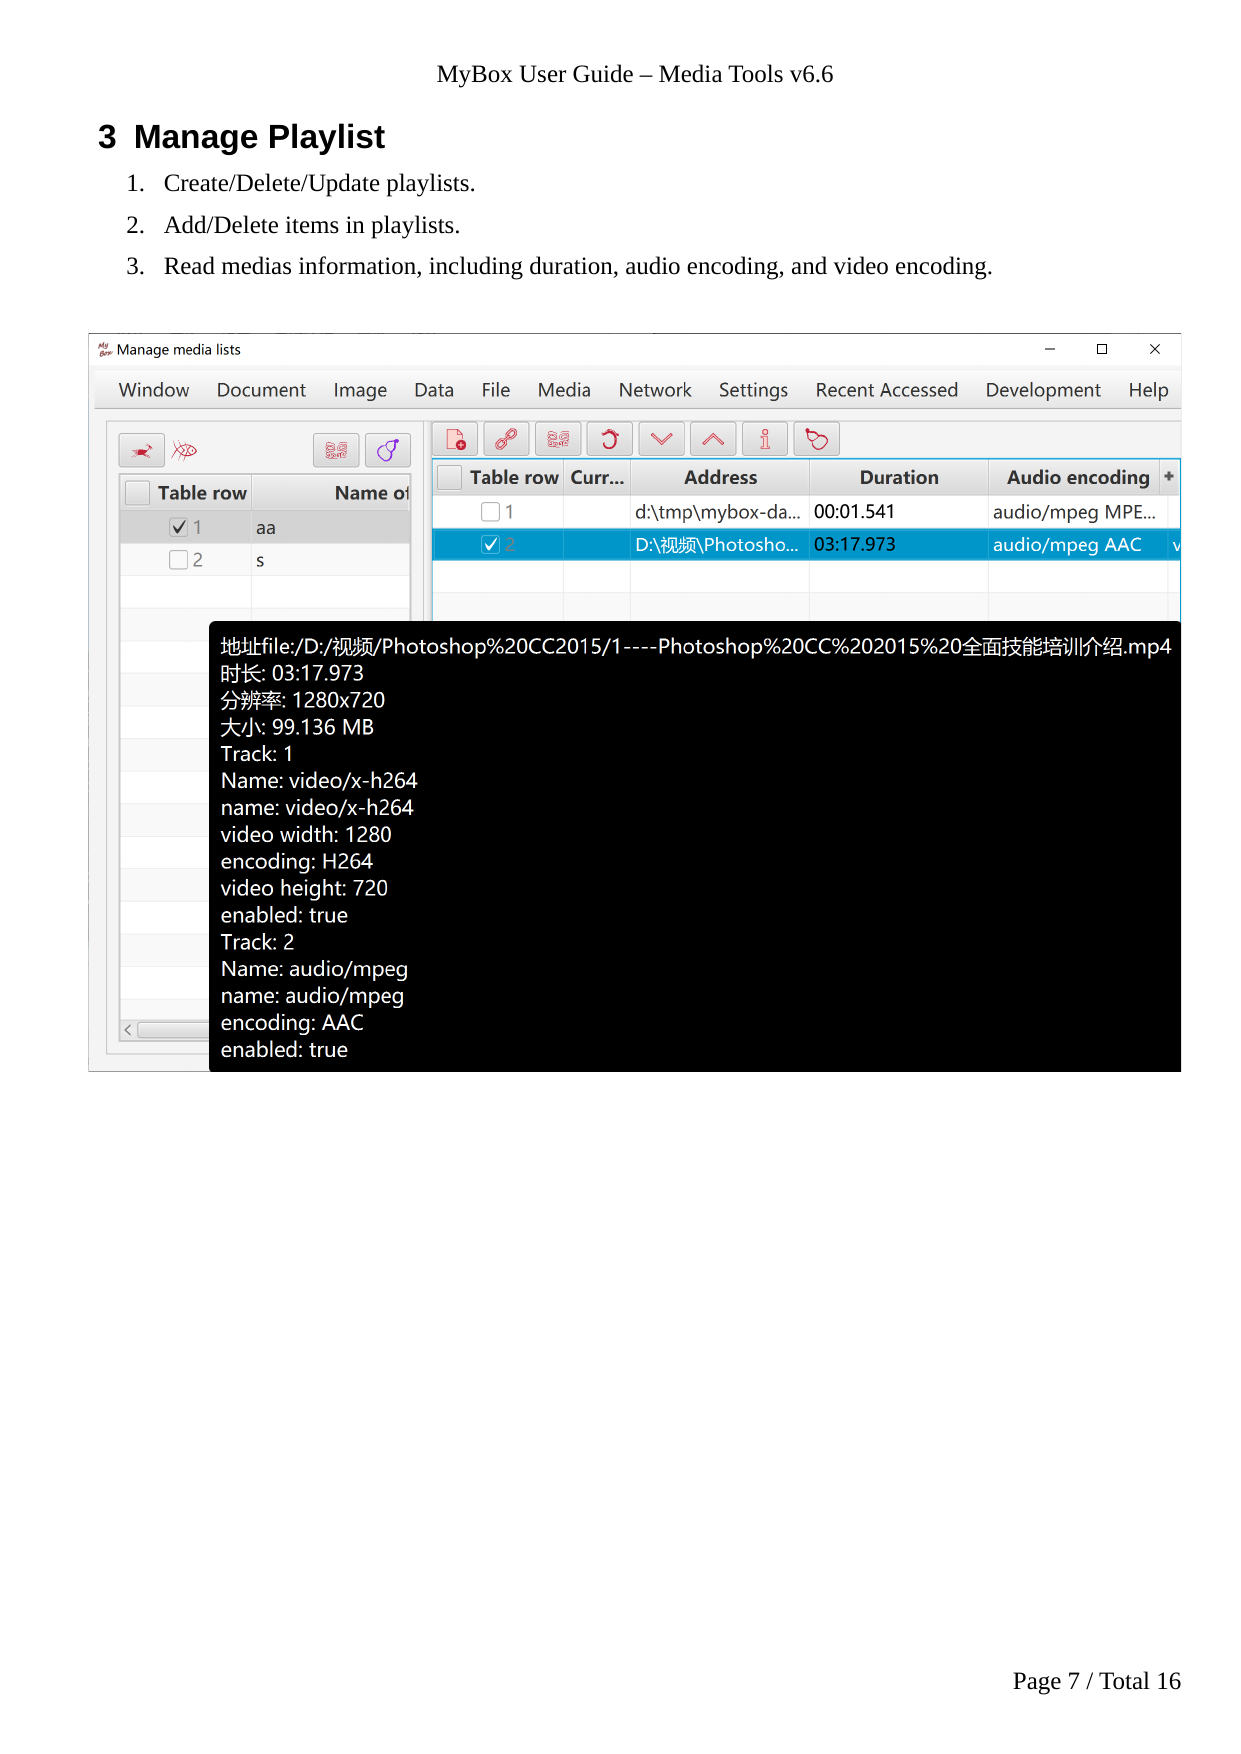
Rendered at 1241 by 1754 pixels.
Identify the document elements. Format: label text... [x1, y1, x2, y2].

picture [88, 333, 1182, 1072]
list Create/Delete/Update playlists. [126, 168, 1181, 197]
list Read medias information, including duration, audio encoding, and video encoding. [126, 251, 1181, 280]
subtitle Manage Playlist [88, 117, 1181, 156]
list Add/Delete items in playlists. [126, 210, 1181, 238]
